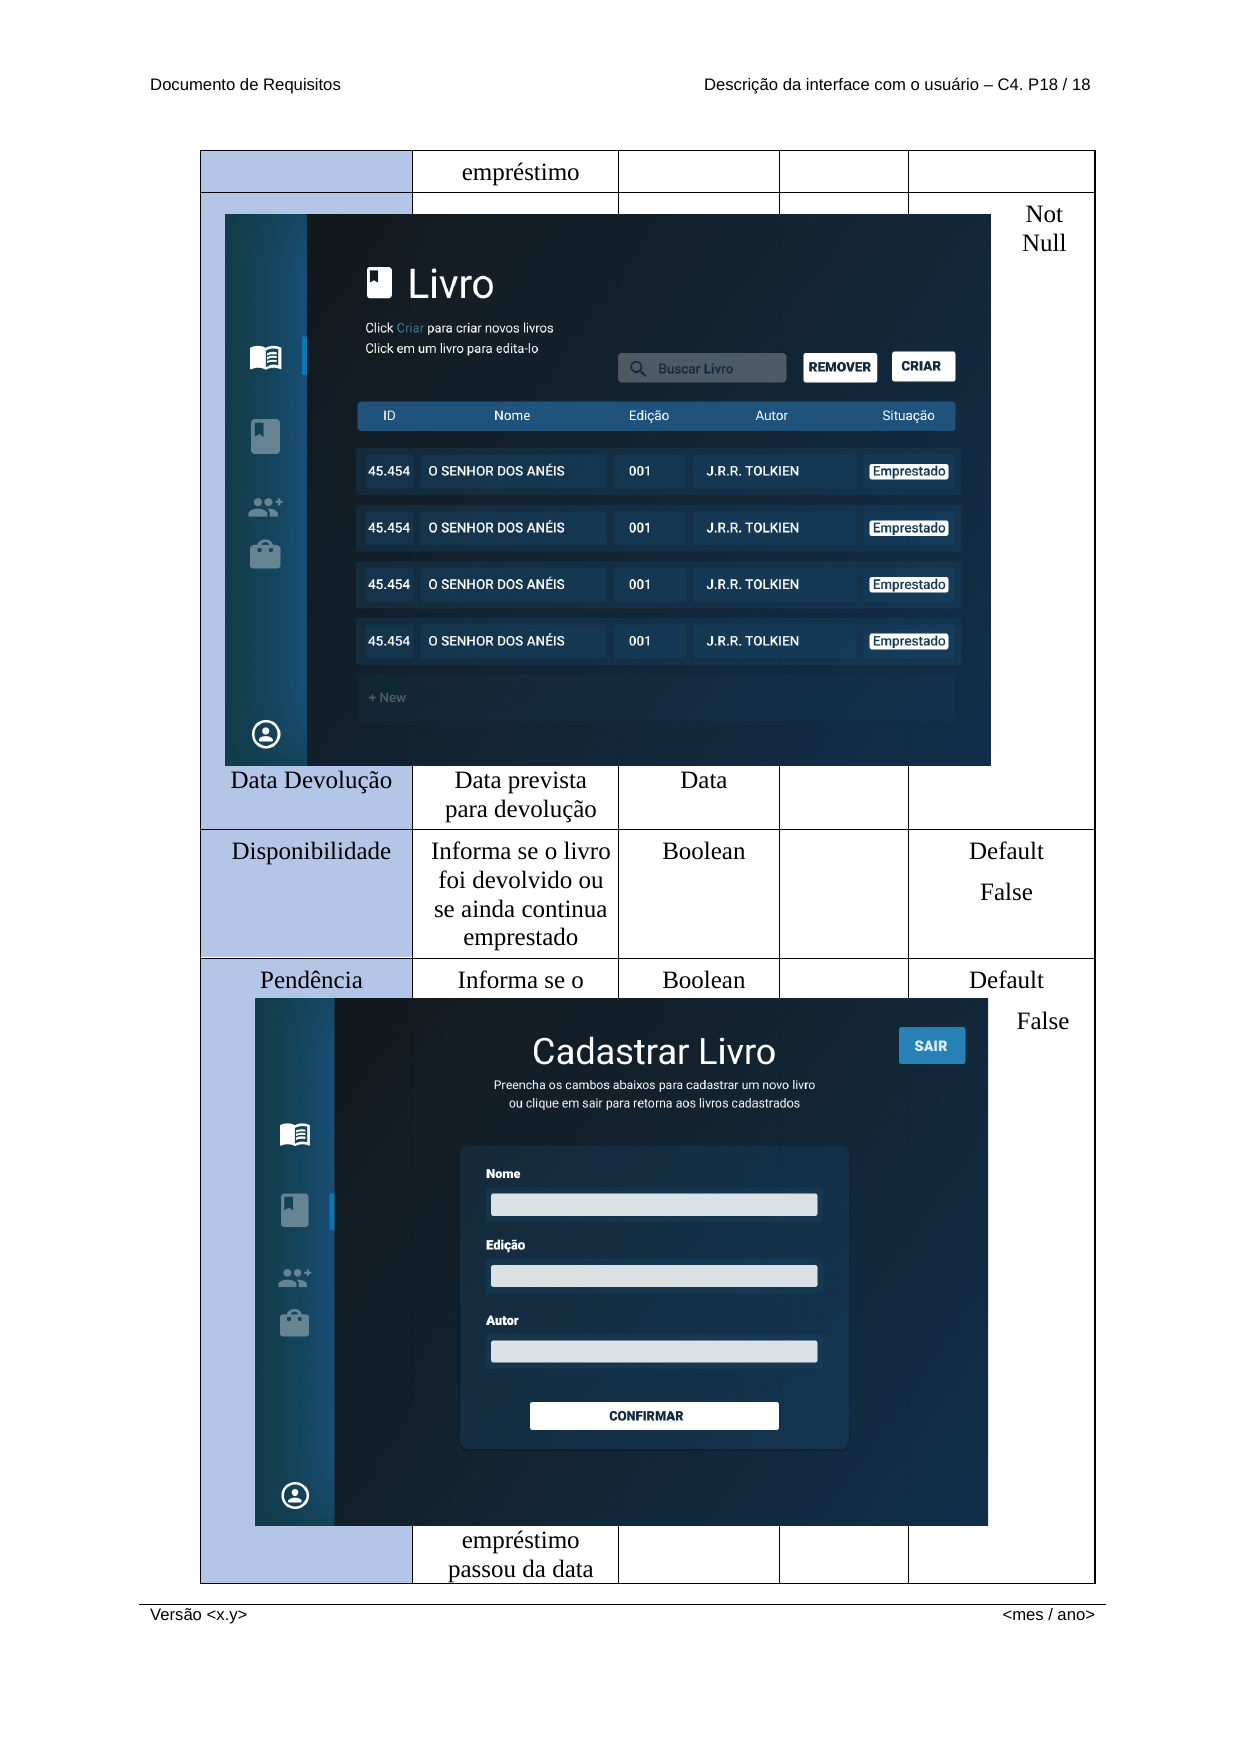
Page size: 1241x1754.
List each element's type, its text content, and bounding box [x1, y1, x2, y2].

table_cell Informa se o livro foi devolvido ou se ainda continua emprestado [413, 830, 618, 957]
table_cell Boolean [619, 959, 779, 998]
table_cell [780, 151, 908, 192]
table_cell [780, 1526, 908, 1583]
picture [225, 214, 991, 766]
table_cell [780, 959, 908, 998]
table_cell [780, 830, 908, 957]
table_cell Default False [909, 830, 1094, 957]
table_cell [619, 151, 779, 192]
table_cell [619, 193, 779, 214]
table_cell Pendência [201, 959, 412, 1583]
table_cell [780, 766, 908, 829]
table_cell Informa se o [413, 959, 618, 998]
table_cell Default False [909, 959, 1094, 1583]
table_cell empréstimo passou da data [413, 1526, 618, 1583]
table_cell Data prevista para devolução [413, 766, 618, 829]
table_cell [619, 1526, 779, 1583]
table_cell [201, 151, 412, 192]
table_cell empréstimo [413, 151, 618, 192]
picture [255, 998, 989, 1526]
table_cell Disponibilidade [201, 830, 412, 957]
table_cell Not Null [909, 193, 1094, 829]
table_cell [413, 193, 618, 214]
table_cell [909, 151, 1094, 192]
table_cell [780, 193, 908, 214]
table_cell Data Devolução [201, 193, 412, 829]
table_cell Boolean [619, 830, 779, 957]
table_cell Data [619, 766, 779, 829]
